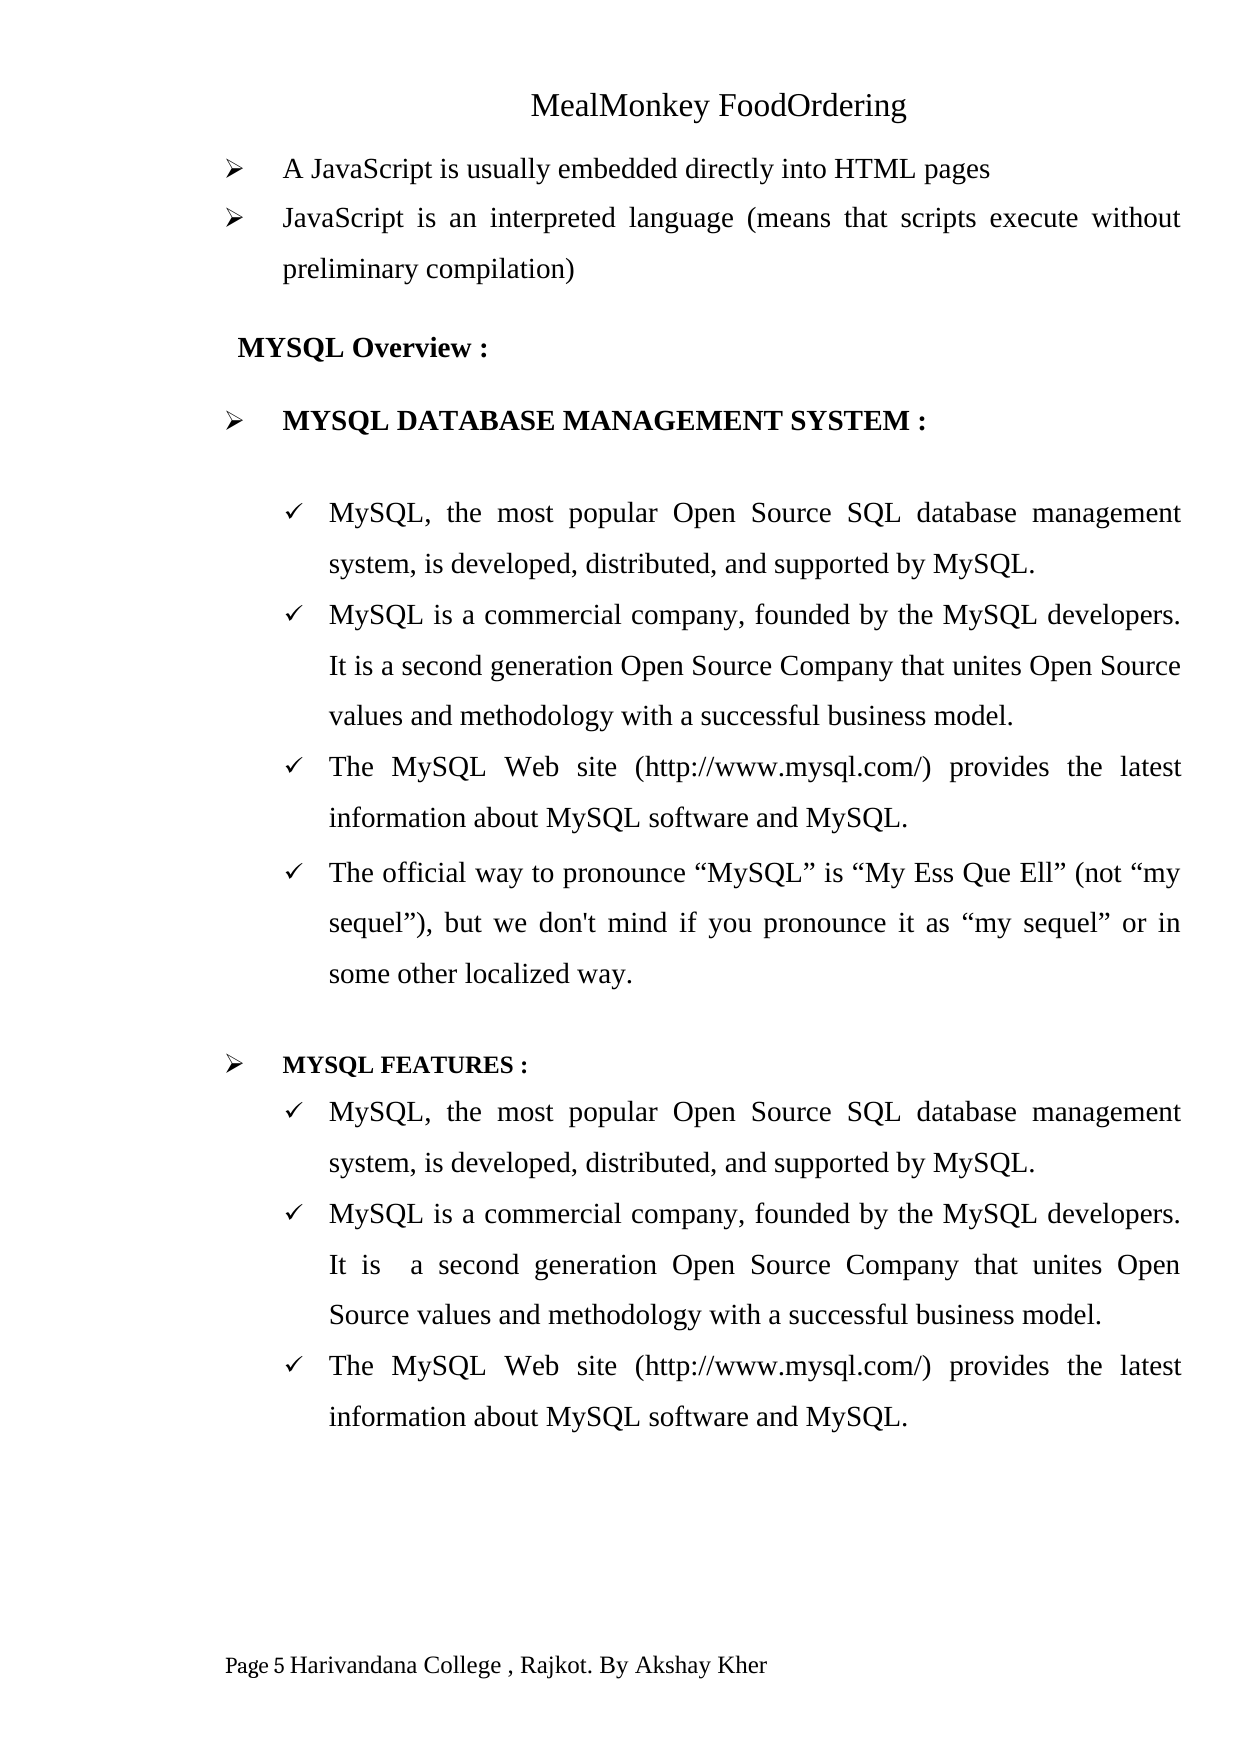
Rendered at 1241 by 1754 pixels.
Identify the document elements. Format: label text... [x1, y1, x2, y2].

list MySQL is a commercial company, founded by the MySQL developers. It is a second generation Open Source Company that unites Open Source values and methodology with a successful business model. [284, 597, 1182, 732]
list MySQL, the most popular Open Source SQL database management system, is developed, distributed, and supported by MySQL. [284, 1094, 1182, 1178]
list MYSQL FEATURES : [223, 1051, 1182, 1080]
list The official way to pronounce “MySQL” is “My Ess Que Ell” (not “my sequel”), but we don't mind if you pronounce it as “my sequel” or in some other localized way. [284, 855, 1182, 989]
list A JavaScript is usually embedded directly into HTML pages [223, 151, 1182, 185]
list The MySQL Web site (http://www.mysql.com/) provides the latest information about MySQL software and MySQL. [284, 749, 1182, 833]
list The MySQL Web site (http://www.mysql.com/) provides the latest information about MySQL software and MySQL. [284, 1348, 1182, 1433]
list MySQL is a commercial company, founded by the MySQL developers. It is a second generation Open Source Company that unites Open Source values and methodology with a successful business model. [284, 1196, 1182, 1331]
list MySQL, the most popular Open Source SQL database management system, is developed, distributed, and supported by MySQL. [284, 495, 1182, 579]
list JavaScript is an interpreted language (means that scripts execute without preliminary compilation) [223, 200, 1182, 284]
list MYSQL DATABASE MANAGEMENT SYSTEM : [223, 403, 1182, 437]
list MYSQL Overview : [150, 330, 1182, 363]
